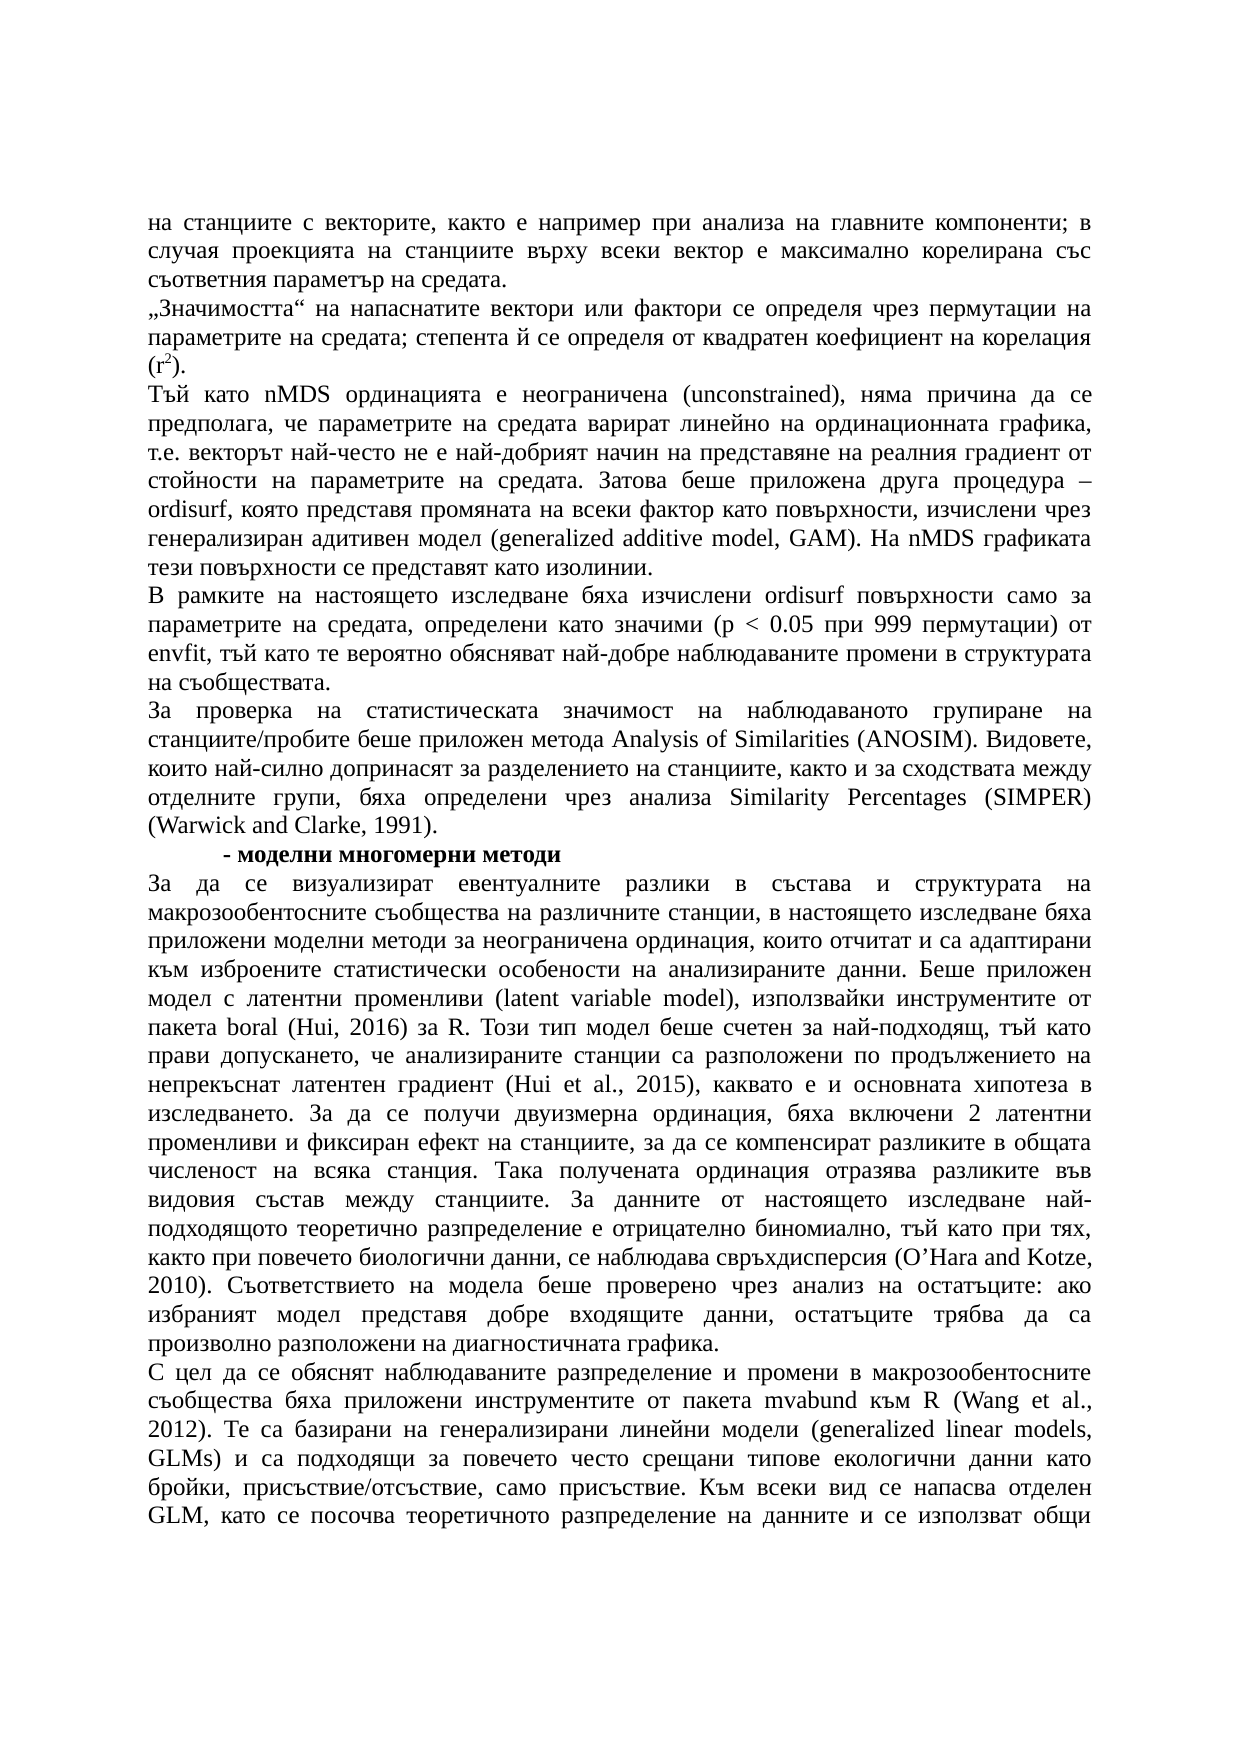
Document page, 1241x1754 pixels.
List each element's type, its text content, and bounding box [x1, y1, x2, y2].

text За да се визуализират евентуалните разлики в състава и структурата на макрозообентосните съобщества на различните станции, в настоящето изследване бяха приложени моделни методи за неограничена ординация, които отчитат и са адаптирани към изброените статистически особености на анализираните данни. Беше приложен модел с латентни променливи (latent variable model), използвайки инструментите от пакета boral (Hui, 2016) за R. Този тип модел беше счетен за най-подходящ, тъй като прави допускането, че анализираните станции са разположени по продължението на непрекъснат латентен градиент (Hui et al., 2015), каквато е и основната хипотеза в изследването. За да се получи двуизмерна ординация, бяха включени 2 латентни променливи и фиксиран ефект на станциите, за да се компенсират разликите в общата численост на всяка станция. Така получената ординация отразява разликите във видовия състав между станциите. За данните от настоящето изследване най-подходящото теоретично разпределение е отрицателно биномиално, тъй като при тях, както при повечето биологични данни, се наблюдава свръхдисперсия (O’Hara and Kotze, 2010). Съответствието на модела беше проверено чрез анализ на остатъците: ако избраният модел представя добре входящите данни, остатъците трябва да са произволно разположени на диагностичната графика. [148, 868, 1093, 1357]
text За проверка на статистическата значимост на наблюдаваното групиране на станциите/пробите беше приложен метода Analysis of Similarities (ANOSIM). Видовете, които най-силно допринасят за разделението на станциите, както и за сходствата между отделните групи, бяха определени чрез анализа Similarity Percentages (SIMPER) (Warwick and Clarke, 1991). [148, 695, 1093, 839]
text С цел да се обяснят наблюдаваните разпределение и промени в макрозообентосните съобщества бяха приложени инструментите от пакета mvabund към R (Wang et al., 2012). Те са базирани на генерализирани линейни модели (generalized linear models, GLMs) и са подходящи за повечето често срещани типове екологични данни като бройки, присъствие/отсъствие, само присъствие. Към всеки вид се напасва отделен GLM, като се посочва теоретичното разпределение на данните и се използват общи [148, 1357, 1093, 1529]
text - моделни многомерни методи [148, 839, 1093, 868]
text „Значимостта“ на напаснатите вектори или фактори се определя чрез пермутации на параметрите на средата; степента й се определя от квадратен коефициент на корелация (r2). [148, 293, 1093, 379]
text на станциите с векторите, както е например при анализа на главните компоненти; в случая проекцията на станциите върху всеки вектор е максимално корелирана със съответния параметър на средата. [148, 207, 1093, 293]
text Тъй като nMDS ординацията е неограничена (unconstrained), няма причина да се предполага, че параметрите на средата варират линейно на ординационната графика, т.е. векторът най-често не е най-добрият начин на представяне на реалния градиент от стойности на параметрите на средата. Затова беше приложена друга процедура – ordisurf, която представя промяната на всеки фактор като повърхности, изчислени чрез генерализиран адитивен модел (generalized additive model, GAM). На nMDS графиката тези повърхности се представят като изолинии. [148, 379, 1093, 580]
text В рамките на настоящето изследване бяха изчислени ordisurf повърхности само за параметрите на средата, определени като значими (p < 0.05 при 999 пермутации) от envfit, тъй като те вероятно обясняват най-добре наблюдаваните промени в структурата на съобществата. [148, 580, 1093, 695]
